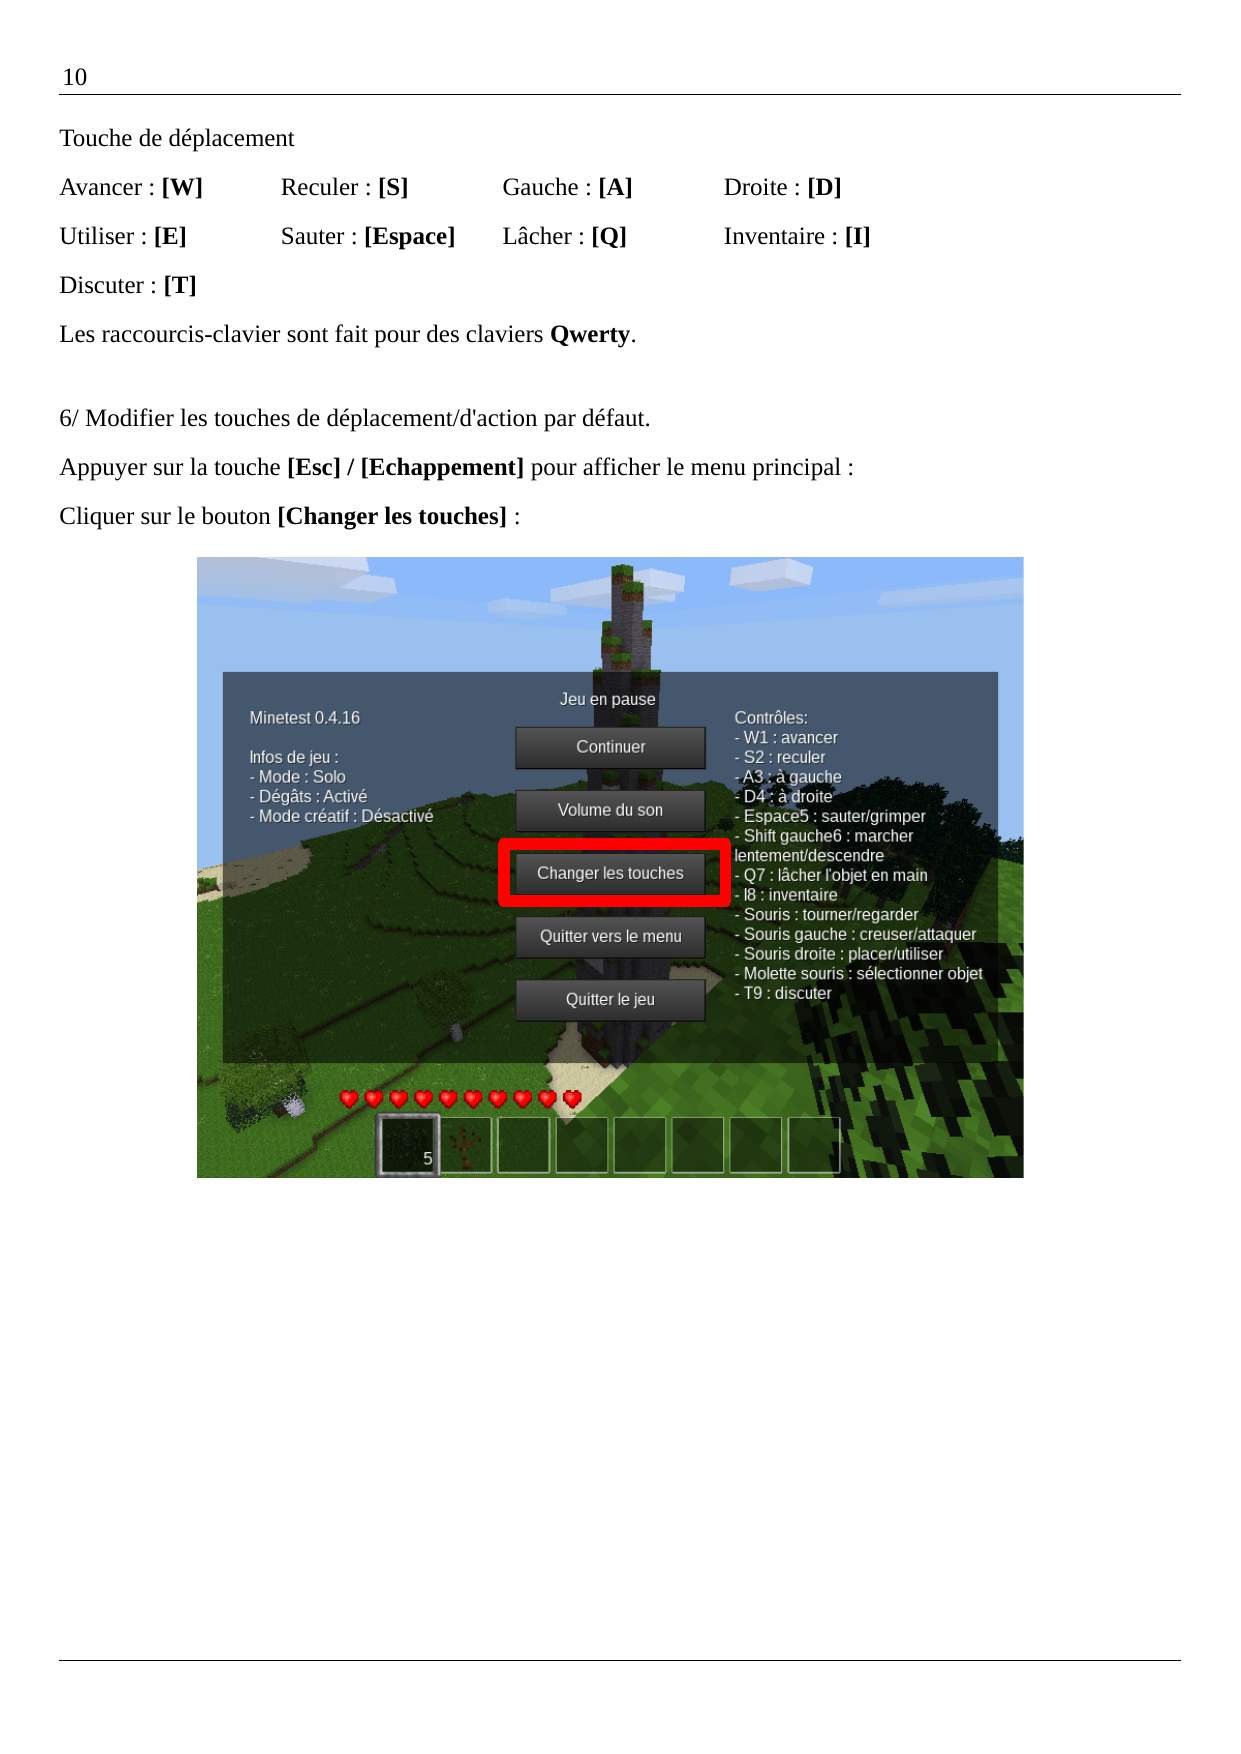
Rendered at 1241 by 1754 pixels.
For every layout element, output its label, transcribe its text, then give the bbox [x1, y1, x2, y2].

text Discuter : [T] [59, 270, 1181, 299]
text Les raccourcis-clavier sont fait pour des claviers Qwerty. [59, 319, 1181, 348]
text Avancer : [W] Reculer : [S] Gauche : [A] Droite : [D] [59, 172, 1181, 201]
text 6/ Modifier les touches de déplacement/d'action par défaut. [59, 368, 1181, 432]
text Utiliser : [E] Sauter : [Espace] Lâcher : [Q] Inventaire : [I] [59, 221, 1181, 250]
picture [197, 557, 1024, 1178]
text Touche de déplacement [59, 123, 1181, 152]
text Cliquer sur le bouton [Changer les touches] : [59, 501, 1181, 530]
text Appuyer sur la touche [Esc] / [Echappement] pour afficher le menu principal : [59, 452, 1181, 481]
